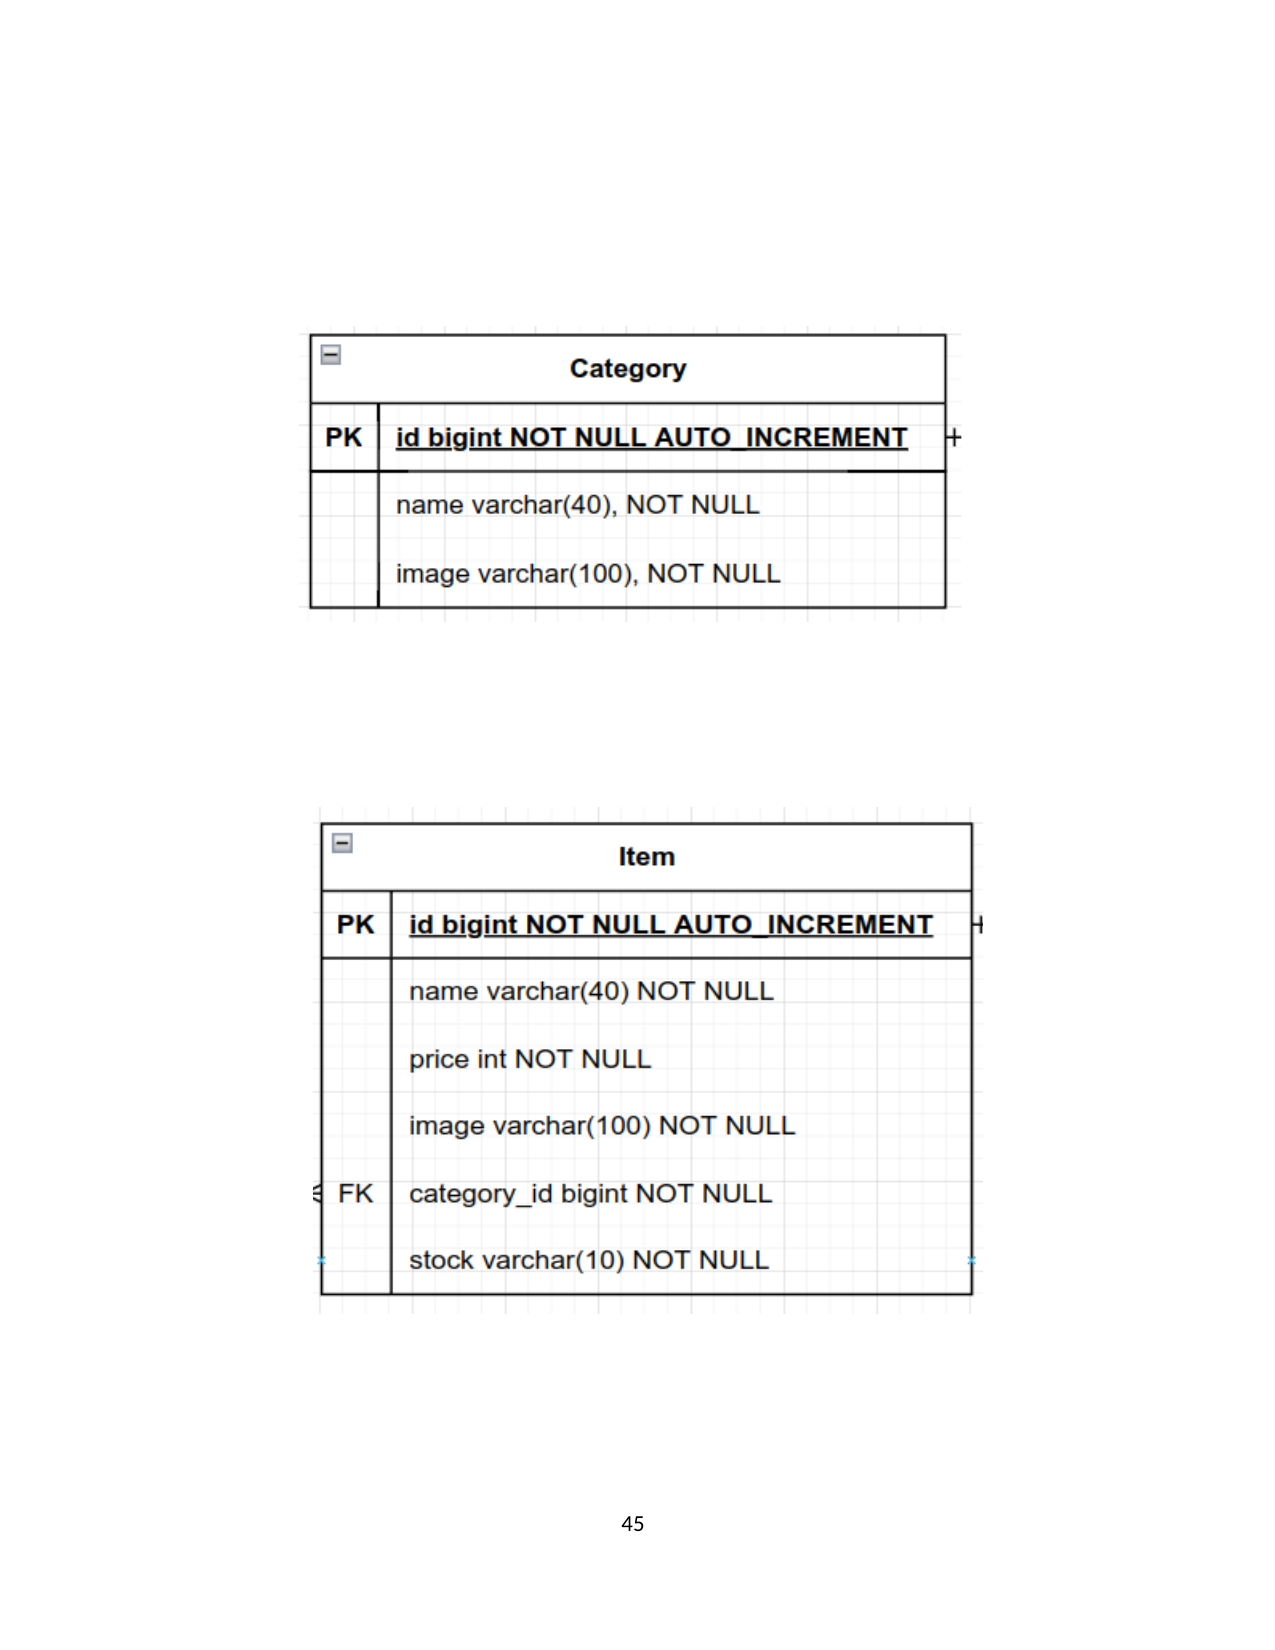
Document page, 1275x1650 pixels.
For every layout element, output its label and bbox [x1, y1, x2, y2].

picture [313, 807, 983, 1314]
picture [299, 326, 962, 622]
